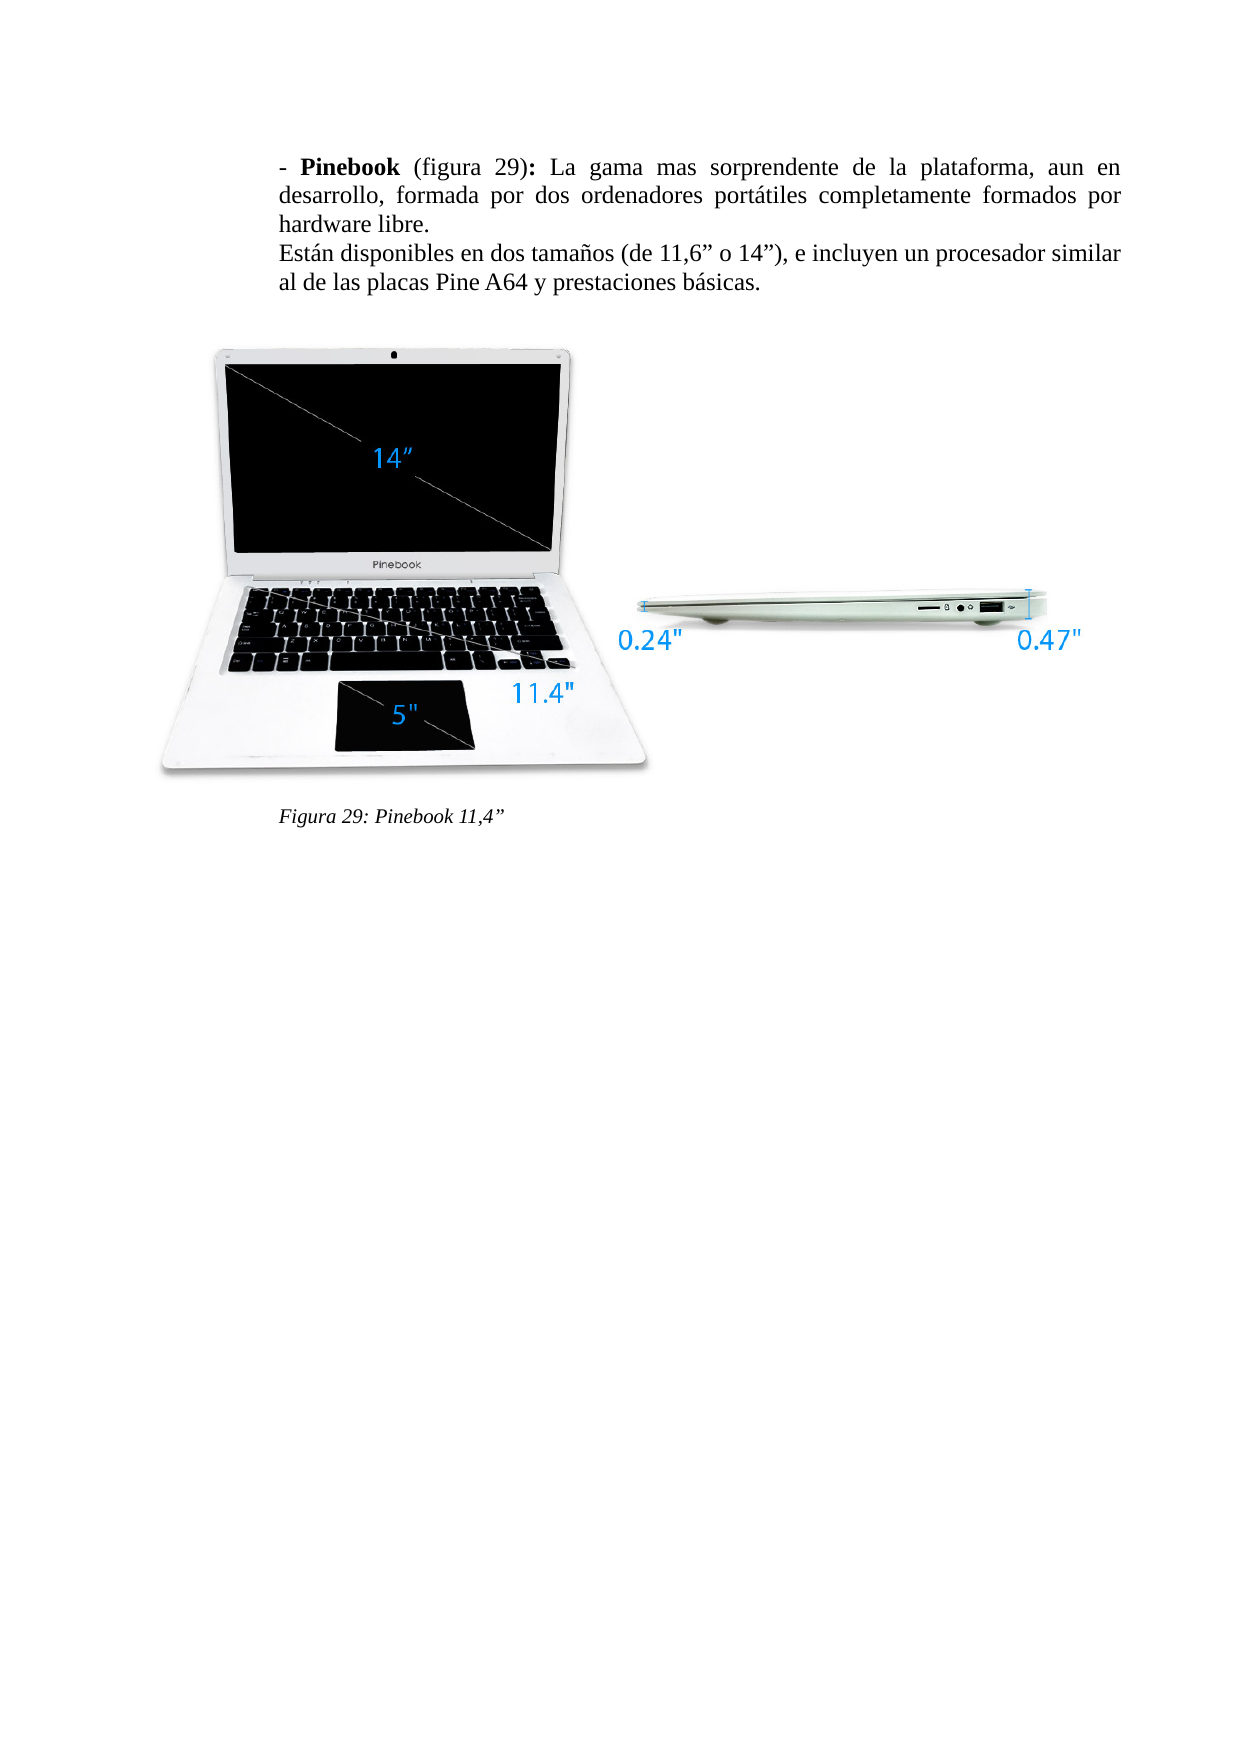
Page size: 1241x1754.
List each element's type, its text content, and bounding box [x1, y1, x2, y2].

text Están disponibles en dos tamaños (de 11,6” o 14”), e incluyen un procesador similar al de las placas Pine A64 y prestaciones básicas. [278, 238, 1122, 295]
text Figura 29: Pinebook 11,4” [278, 804, 1122, 828]
text - Pinebook (figura 29): La gama mas sorprendente de la plataforma, aun en desarrollo, formada por dos ordenadores portátiles completamente formados por hardware libre. [278, 152, 1122, 238]
picture [125, 324, 1123, 804]
